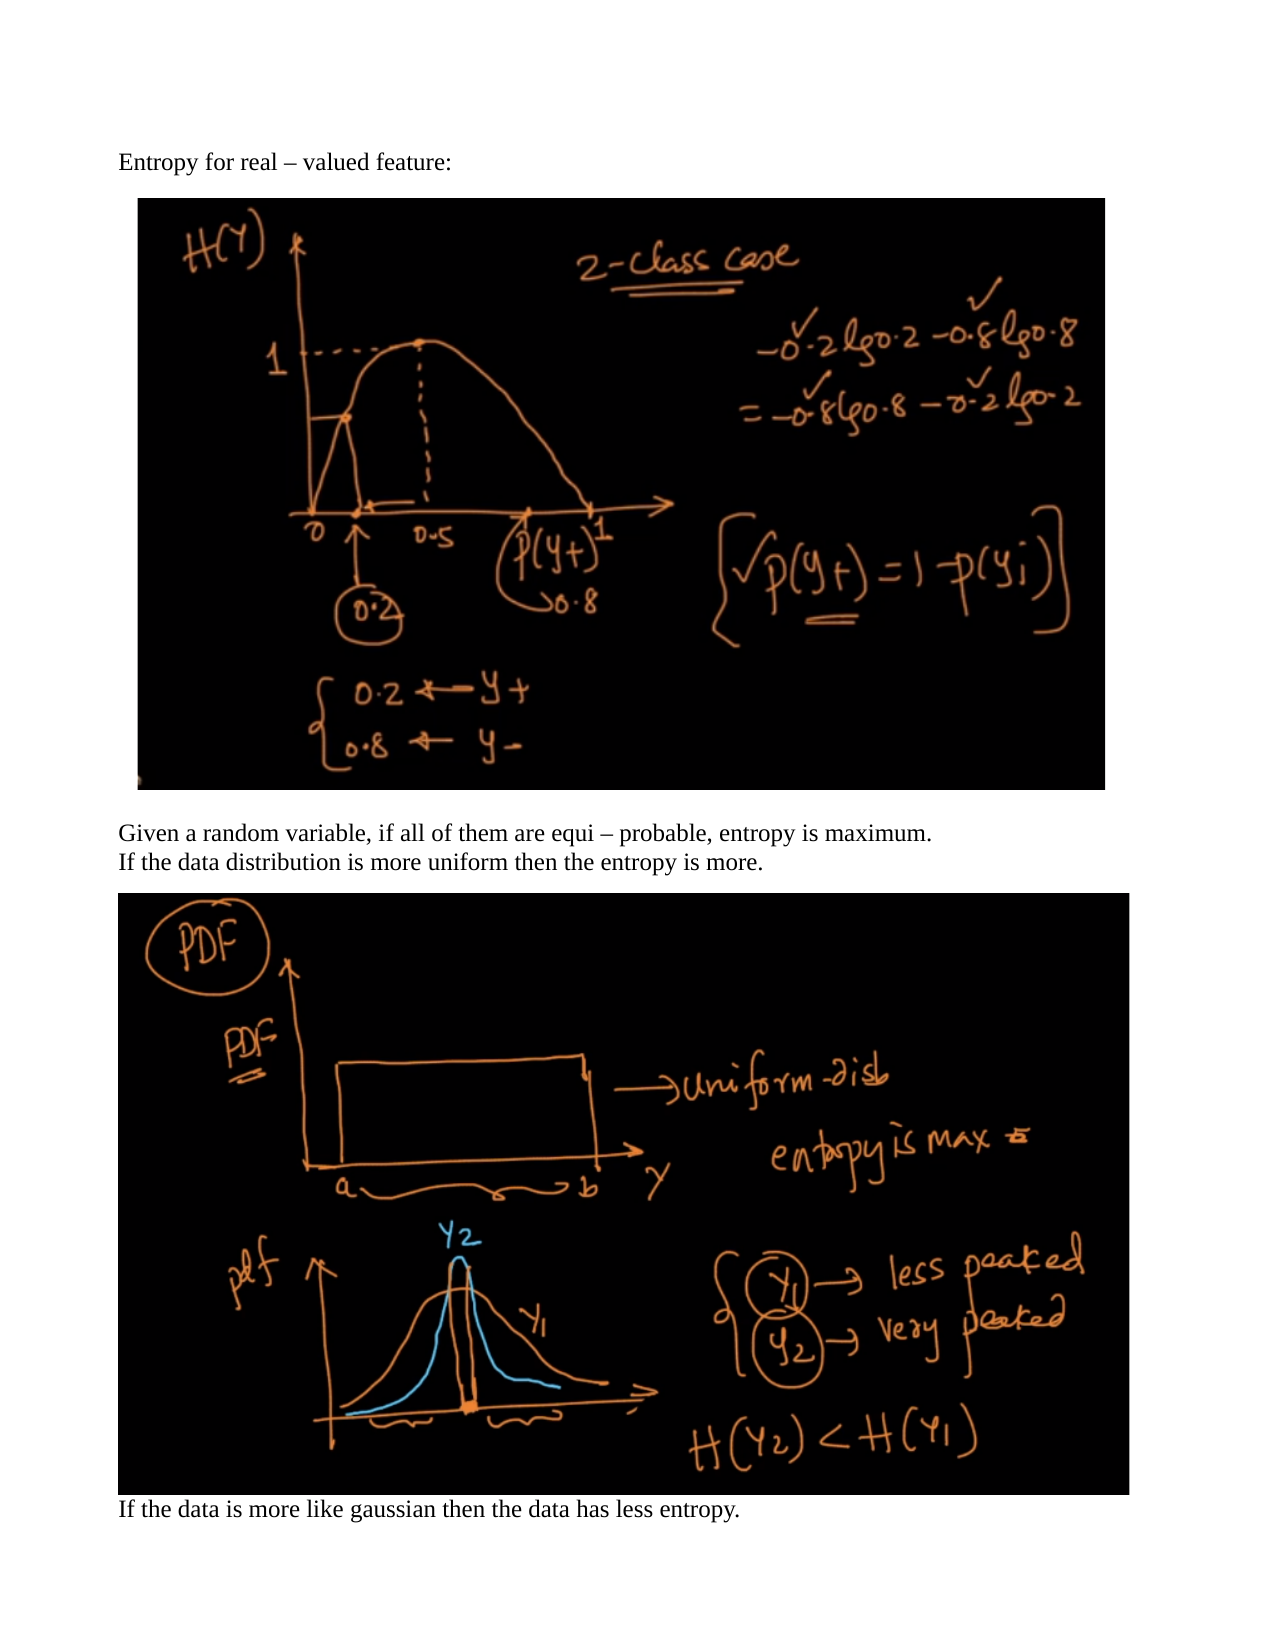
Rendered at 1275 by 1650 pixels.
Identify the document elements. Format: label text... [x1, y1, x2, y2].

picture [118, 893, 1130, 1495]
text Entropy for real – valued feature: [118, 147, 1157, 176]
text If the data distribution is more uniform then the entropy is more. [118, 847, 1157, 876]
text If the data is more like gaussian then the data has less entropy. [118, 876, 1157, 1523]
picture [137, 198, 1105, 790]
text Given a random variable, if all of them are equi – probable, entropy is maximum. [118, 818, 1157, 847]
